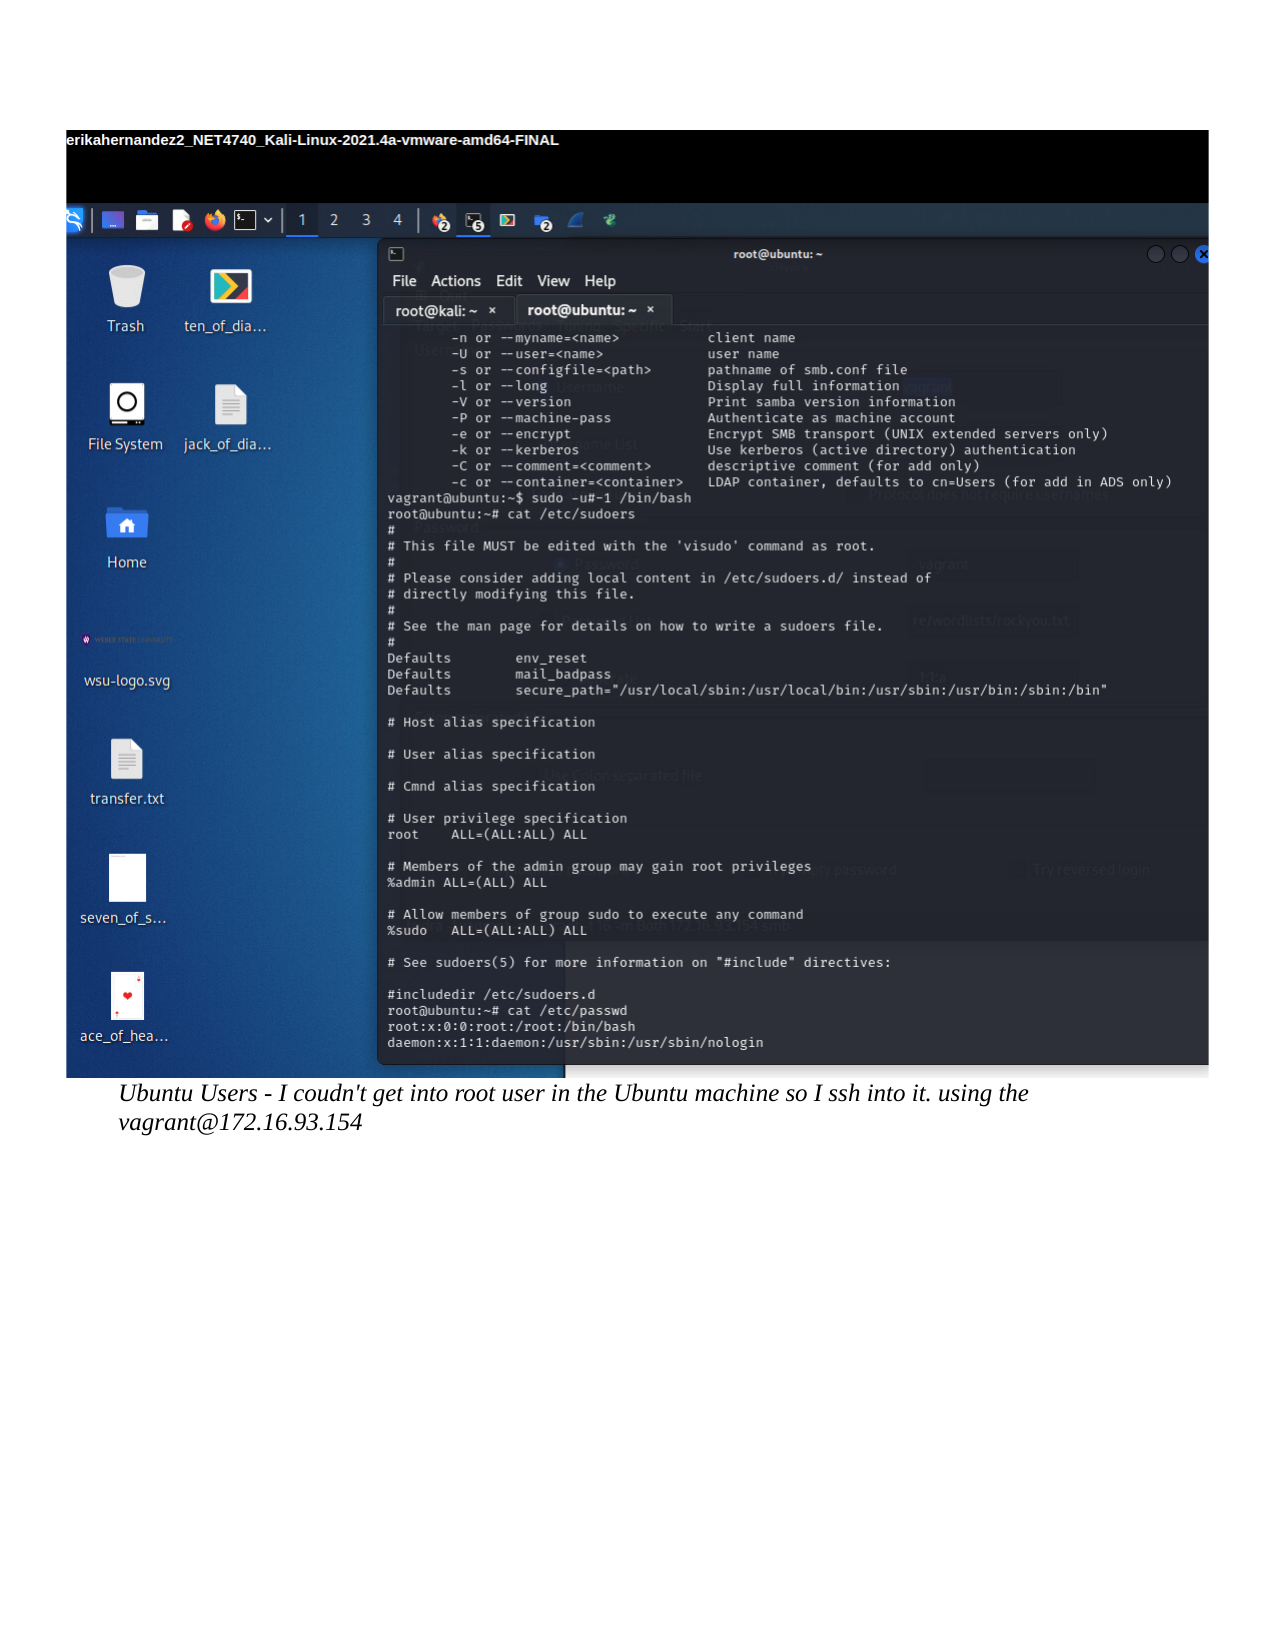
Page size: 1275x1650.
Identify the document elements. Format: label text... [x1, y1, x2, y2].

text Ubuntu Users - I coudn't get into root user in the Ubuntu machine so I ssh into it. using the vagrant@172.16.93.154 [118, 1078, 1157, 1135]
picture [66, 130, 1209, 1078]
